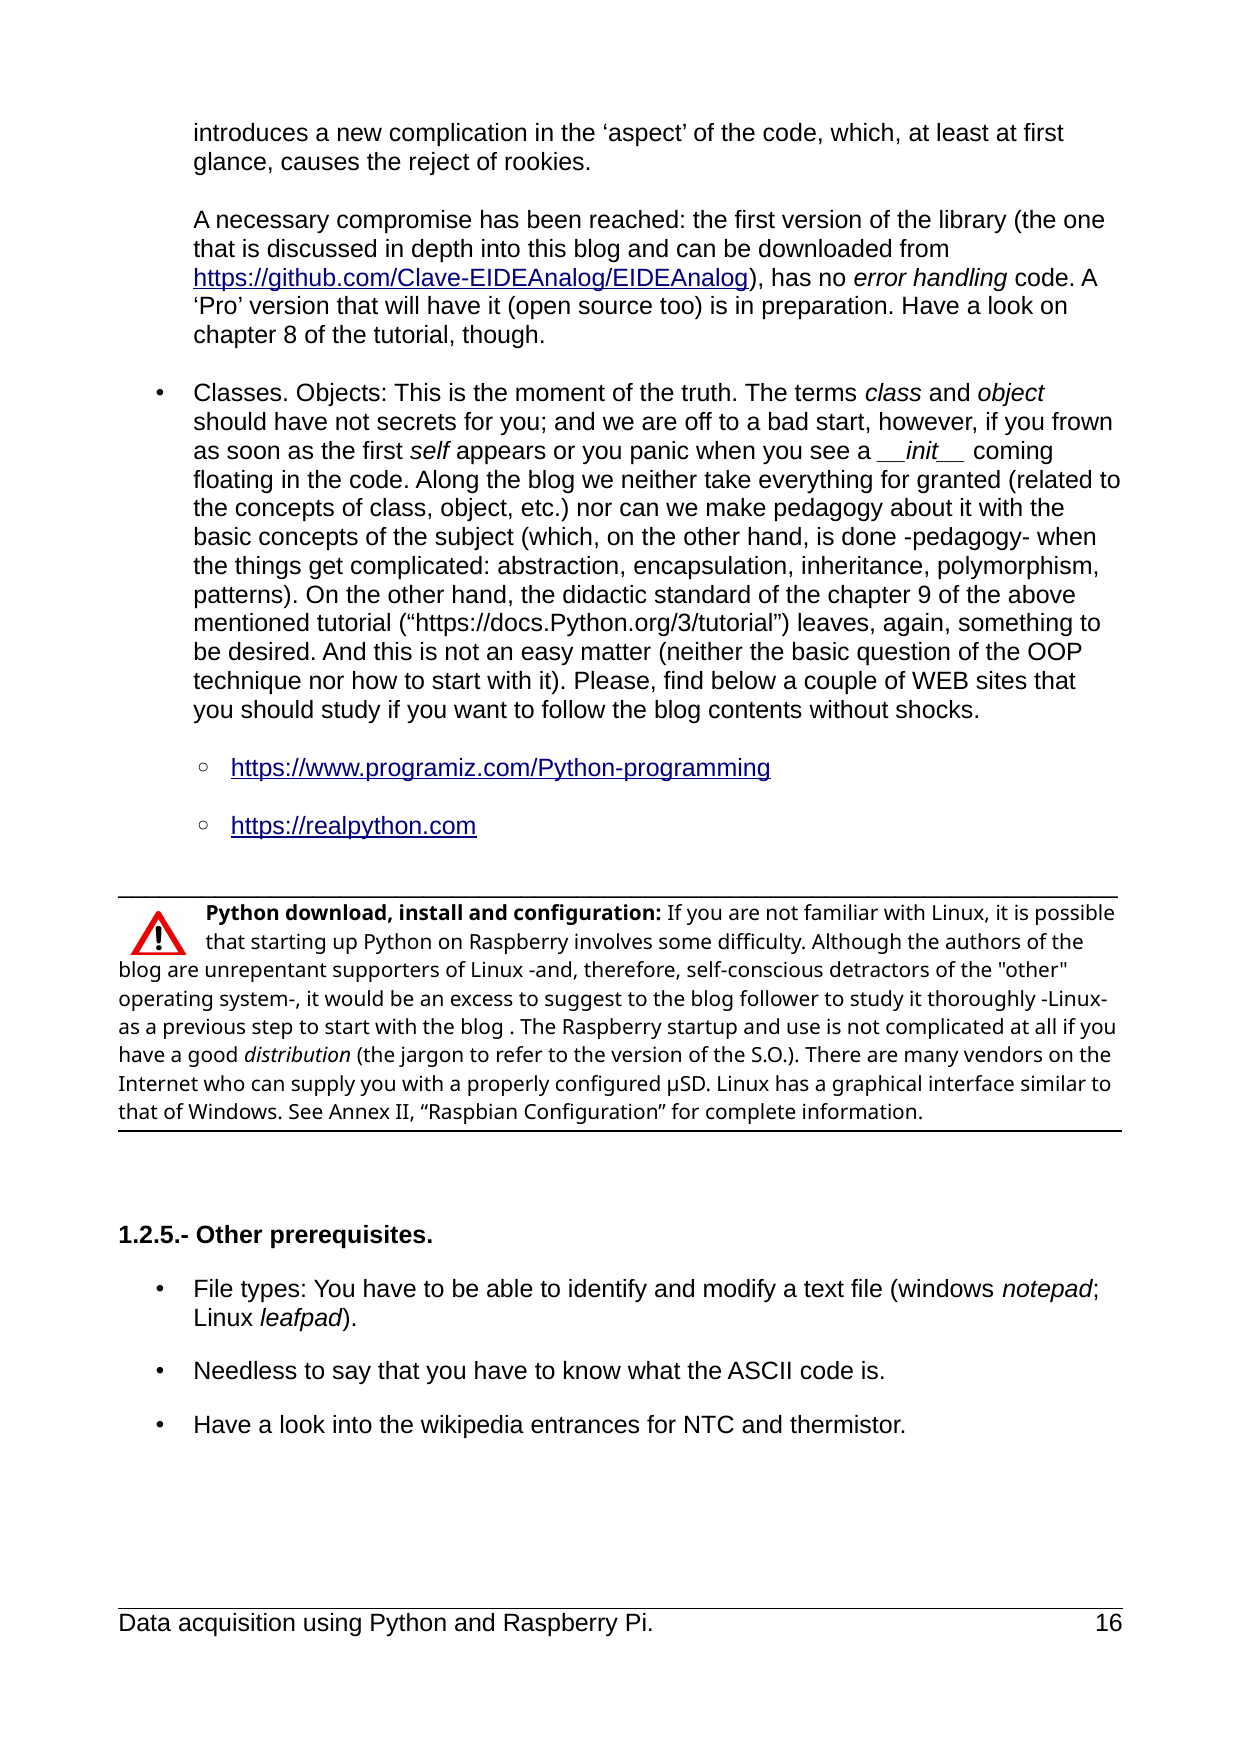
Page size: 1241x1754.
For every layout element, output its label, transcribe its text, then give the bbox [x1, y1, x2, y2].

subtitle 1.2.5.- Other prerequisites. [118, 1220, 1122, 1249]
text ________________________________________________________________________Python download, install and configuration: If you are not familiar with Linux, it is possible that starting up Python on Raspberry involves some difficulty. Although the authors of the blog are unrepentant supporters of Linux -and, therefore, self-conscious detractors of the "other" operating system-, it would be an excess to suggest to the blog follower to study it thoroughly -Linux- as a previous step to start with the blog . The Raspberry startup and use is not complicated at all if you have a good distribution (the jargon to refer to the version of the S.O.). There are many vendors on the Internet who can supply you with a properly configured μSD. Linux has a graphical interface similar to that of Windows. See Annex II, “Raspbian Configuration” for complete information. [118, 869, 1122, 1130]
list Have a look into the wikipedia entrances for NTC and thermistor. [156, 1410, 1122, 1439]
picture [130, 911, 187, 955]
text A necessary compromise has been reached: the first version of the library (the one that is discussed in depth into this blog and can be downloaded from https://github.com/Clave-EIDEAnalog/EIDEAnalog), has no error handling code. A ‘Pro’ version that will have it (open source too) is in preparation. Have a look on chapter 8 of the tutorial, though. [193, 205, 1122, 349]
list https://www.programiz.com/Python-programming [193, 753, 1122, 782]
list introduces a new complication in the ‘aspect’ of the code, which, at least at first glance, causes the reject of rookies. [156, 118, 1122, 176]
list Needless to say that you have to know what the ASCII code is. [156, 1356, 1122, 1385]
list https://realpython.com [193, 811, 1122, 840]
list File types: You have to be able to identify and modify a text file (windows notepad; Linux leafpad). [156, 1274, 1122, 1331]
list Classes. Objects: This is the moment of the truth. The terms class and object should have not secrets for you; and we are off to a bad start, however, if you frown as soon as the first self appears or you panic when you see a __init__ coming floating in the code. Along the blog we neither take everything for granted (related to the concepts of class, object, etc.) nor can we make pedagogy about it with the basic concepts of the subject (which, on the other hand, is done -pedagogy- when the things get complicated: abstraction, encapsulation, inheritance, polymorphism, patterns). On the other hand, the didactic standard of the chapter 9 of the above mentioned tutorial (“https://docs.Python.org/3/tutorial”) leaves, again, something to be desired. And this is not an easy matter (neither the basic question of the OOP technique nor how to start with it). Please, find below a couple of WEB sites that you should study if you want to follow the blog contents without shocks. [156, 378, 1122, 723]
